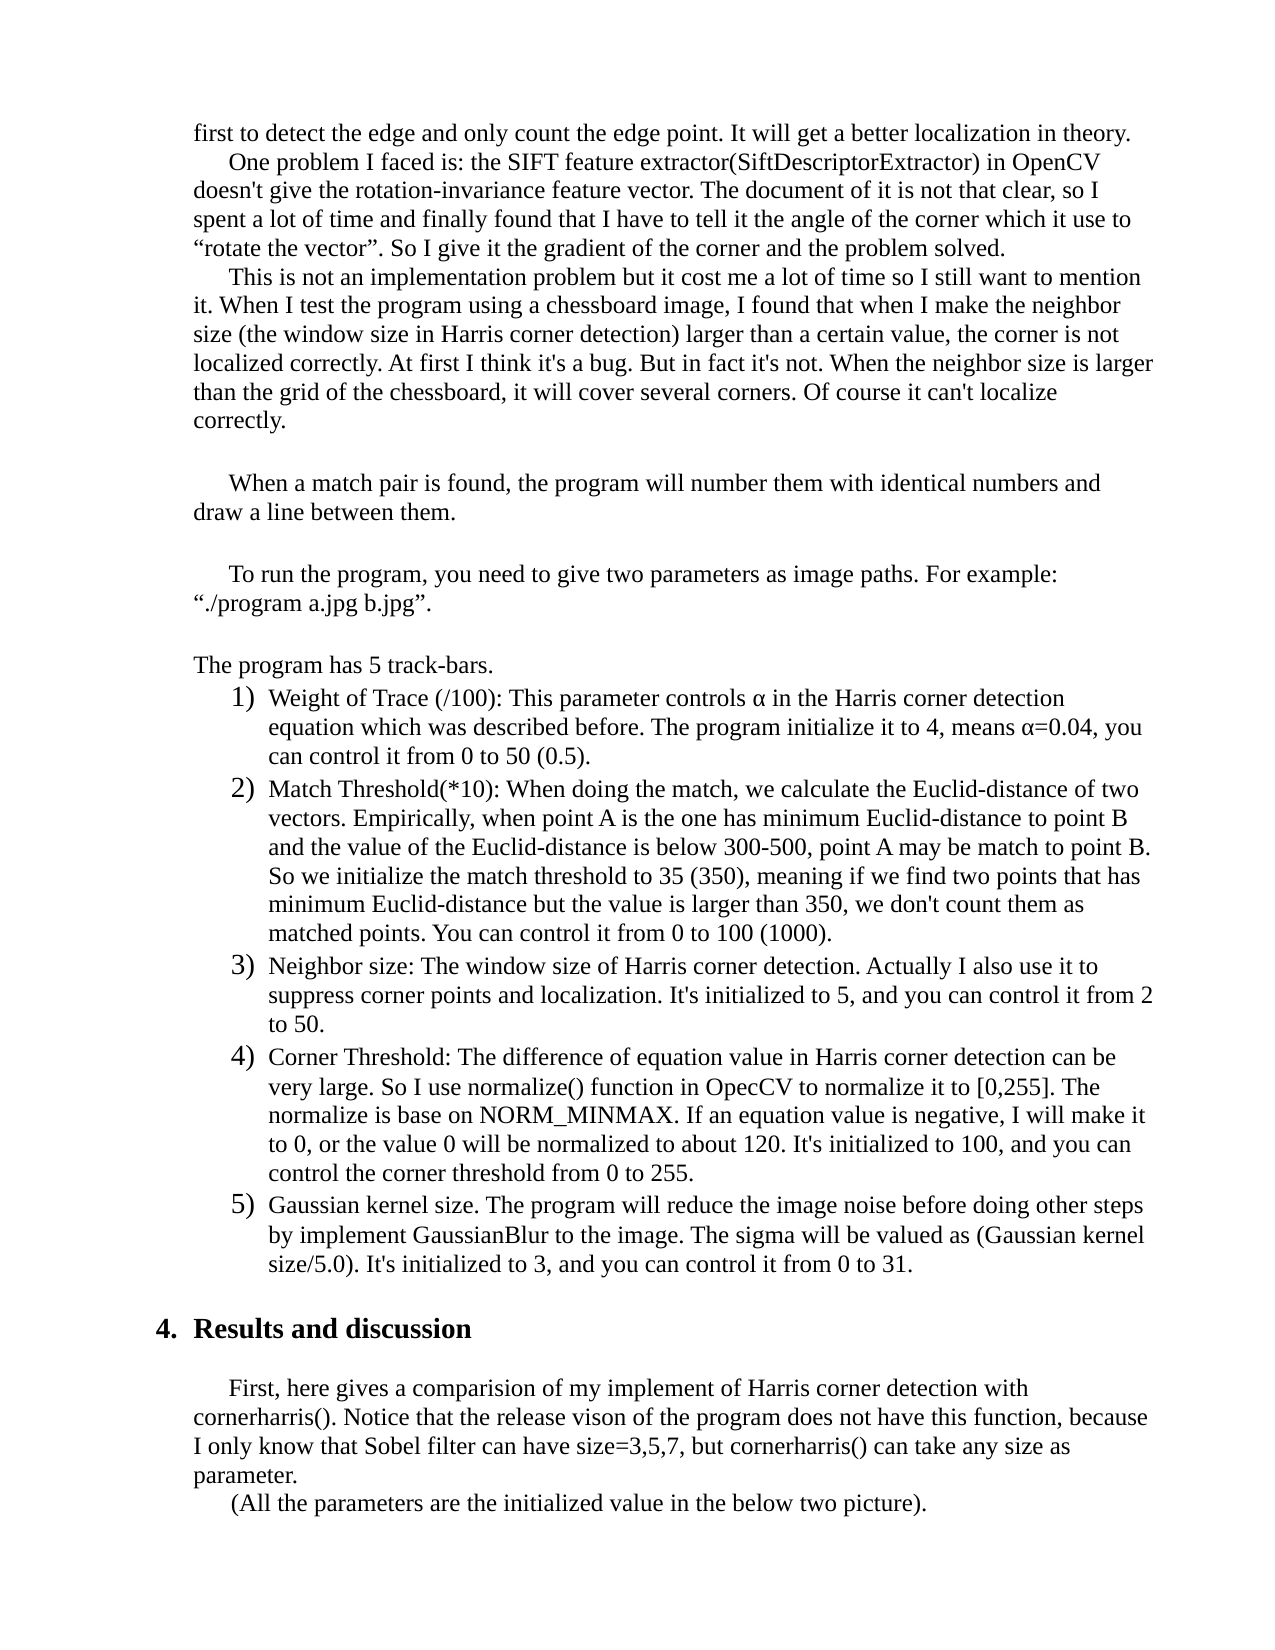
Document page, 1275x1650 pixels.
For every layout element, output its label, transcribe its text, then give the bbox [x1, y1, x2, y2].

list Neighbor size: The window size of Harris corner detection. Actually I also use it to suppress corner points and localization. It's initialized to 5, and you can control it from 2 to 50. [231, 947, 1157, 1038]
list When a match pair is found, the program will number them with identical numbers and draw a line between them. [156, 468, 1157, 525]
list To run the program, you need to give two parameters as image paths. For example: “./program a.jpg b.jpg”. [156, 559, 1157, 616]
list Match Threshold(*10): When doing the match, we calculate the Euclid-distance of two vectors. Empirically, when point A is the one has minimum Euclid-distance to point B and the value of the Euclid-distance is below 300-500, point A may be match to point B. So we initialize the match threshold to 35 (350), meaning if we find two points that has minimum Euclid-distance but the value is larger than 350, we don't count them as matched points. You can control it from 0 to 100 (1000). [231, 770, 1157, 947]
list Weight of Trace (/100): This parameter controls α in the Harris corner detection equation which was described before. The program initialize it to 4, means α=0.04, you can control it from 0 to 50 (0.5). [231, 679, 1157, 770]
list First, here gives a comparision of my implement of Harris corner detection with cornerharris(). Notice that the release vison of the program does not have this function, because I only know that Sobel filter can have size=3,5,7, but cornerharris() can take any size as parameter. [156, 1373, 1157, 1488]
list Results and discussion [156, 1311, 1157, 1345]
list Corner Threshold: The difference of equation value in Harris corner detection can be very large. So I use normalize() function in OpecCV to normalize it to [0,255]. The normalize is base on NORM_MINMAX. If an equation value is negative, I will make it to 0, or the value 0 will be normalized to about 120. It's initialized to 100, and you can control the corner threshold from 0 to 255. [231, 1038, 1157, 1187]
list (All the parameters are the initialized value in the below two picture). [193, 1488, 1157, 1517]
list This is not an implementation problem but it cost me a lot of time so I still want to mention it. When I test the program using a chessboard image, I found that when I make the neighbor size (the window size in Harris corner detection) larger than a certain value, the corner is not localized correctly. At first I think it's a bug. But in fact it's not. When the neighbor size is larger than the grid of the chessboard, it will cover several corners. Of course it can't localize correctly. [156, 262, 1157, 434]
list The program has 5 track-bars. [156, 650, 1157, 679]
list first to detect the edge and only count the edge point. It will get a better localization in theory. [156, 118, 1157, 147]
list Gaussian kernel size. The program will reduce the image noise before doing other steps by implement GaussianBlur to the image. The sigma will be valued as (Gaussian kernel size/5.0). It's initialized to 3, and you can control it from 0 to 31. [231, 1187, 1157, 1278]
list One problem I faced is: the SIFT feature extractor(SiftDescriptorExtractor) in OpenCV doesn't give the rotation-invariance feature vector. The document of it is not that clear, so I spent a lot of time and finally found that I have to tell it the angle of the corner which it use to “rotate the vector”. So I give it the gradient of the corner and the problem solved. [156, 147, 1157, 262]
